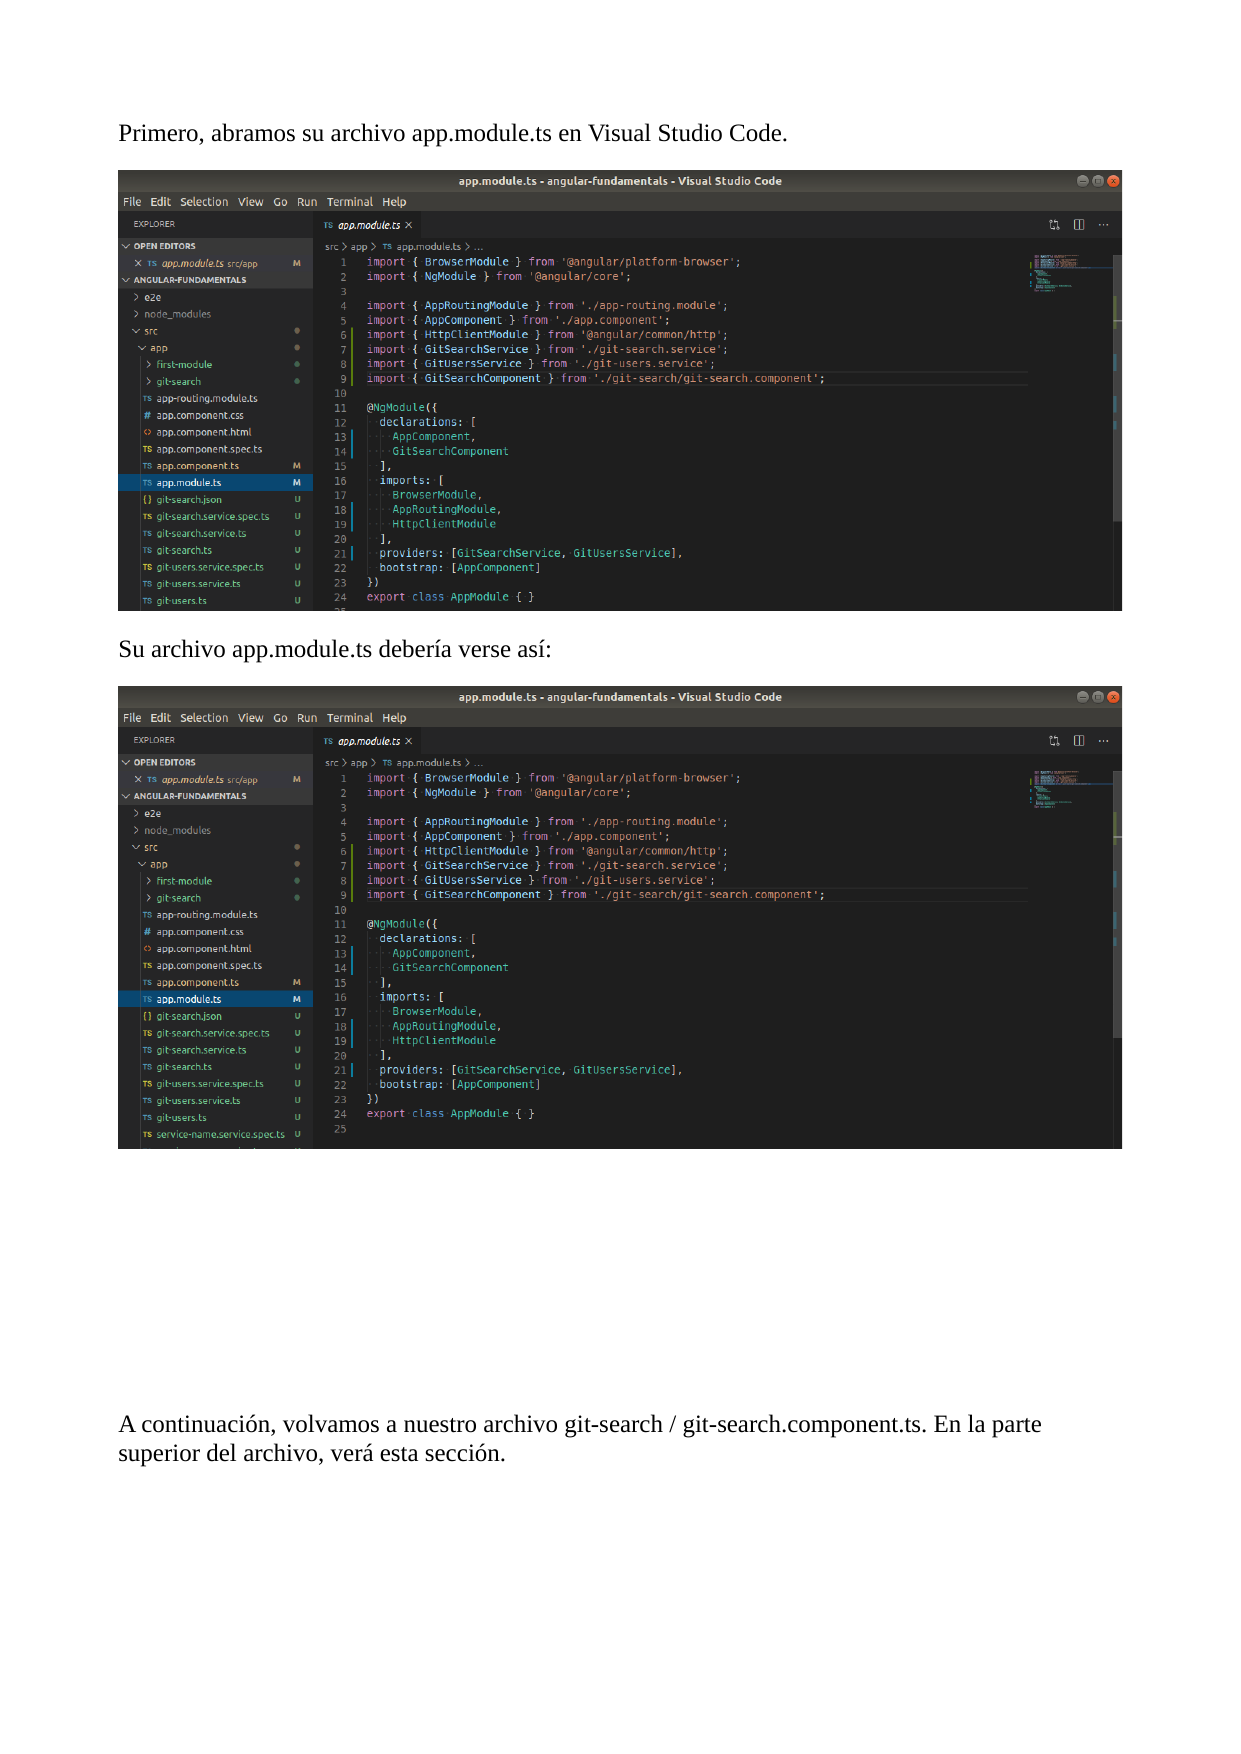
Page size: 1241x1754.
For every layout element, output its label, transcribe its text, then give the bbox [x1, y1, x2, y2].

picture [118, 170, 1123, 611]
picture [118, 686, 1123, 1149]
text Primero, abramos su archivo app.module.ts en Visual Studio Code. [118, 118, 1122, 147]
text Su archivo app.module.ts debería verse así: [118, 634, 1122, 663]
text A continuación, volvamos a nuestro archivo git-search / git-search.component.ts. En la parte superior del archivo, verá esta sección. [118, 1409, 1122, 1467]
